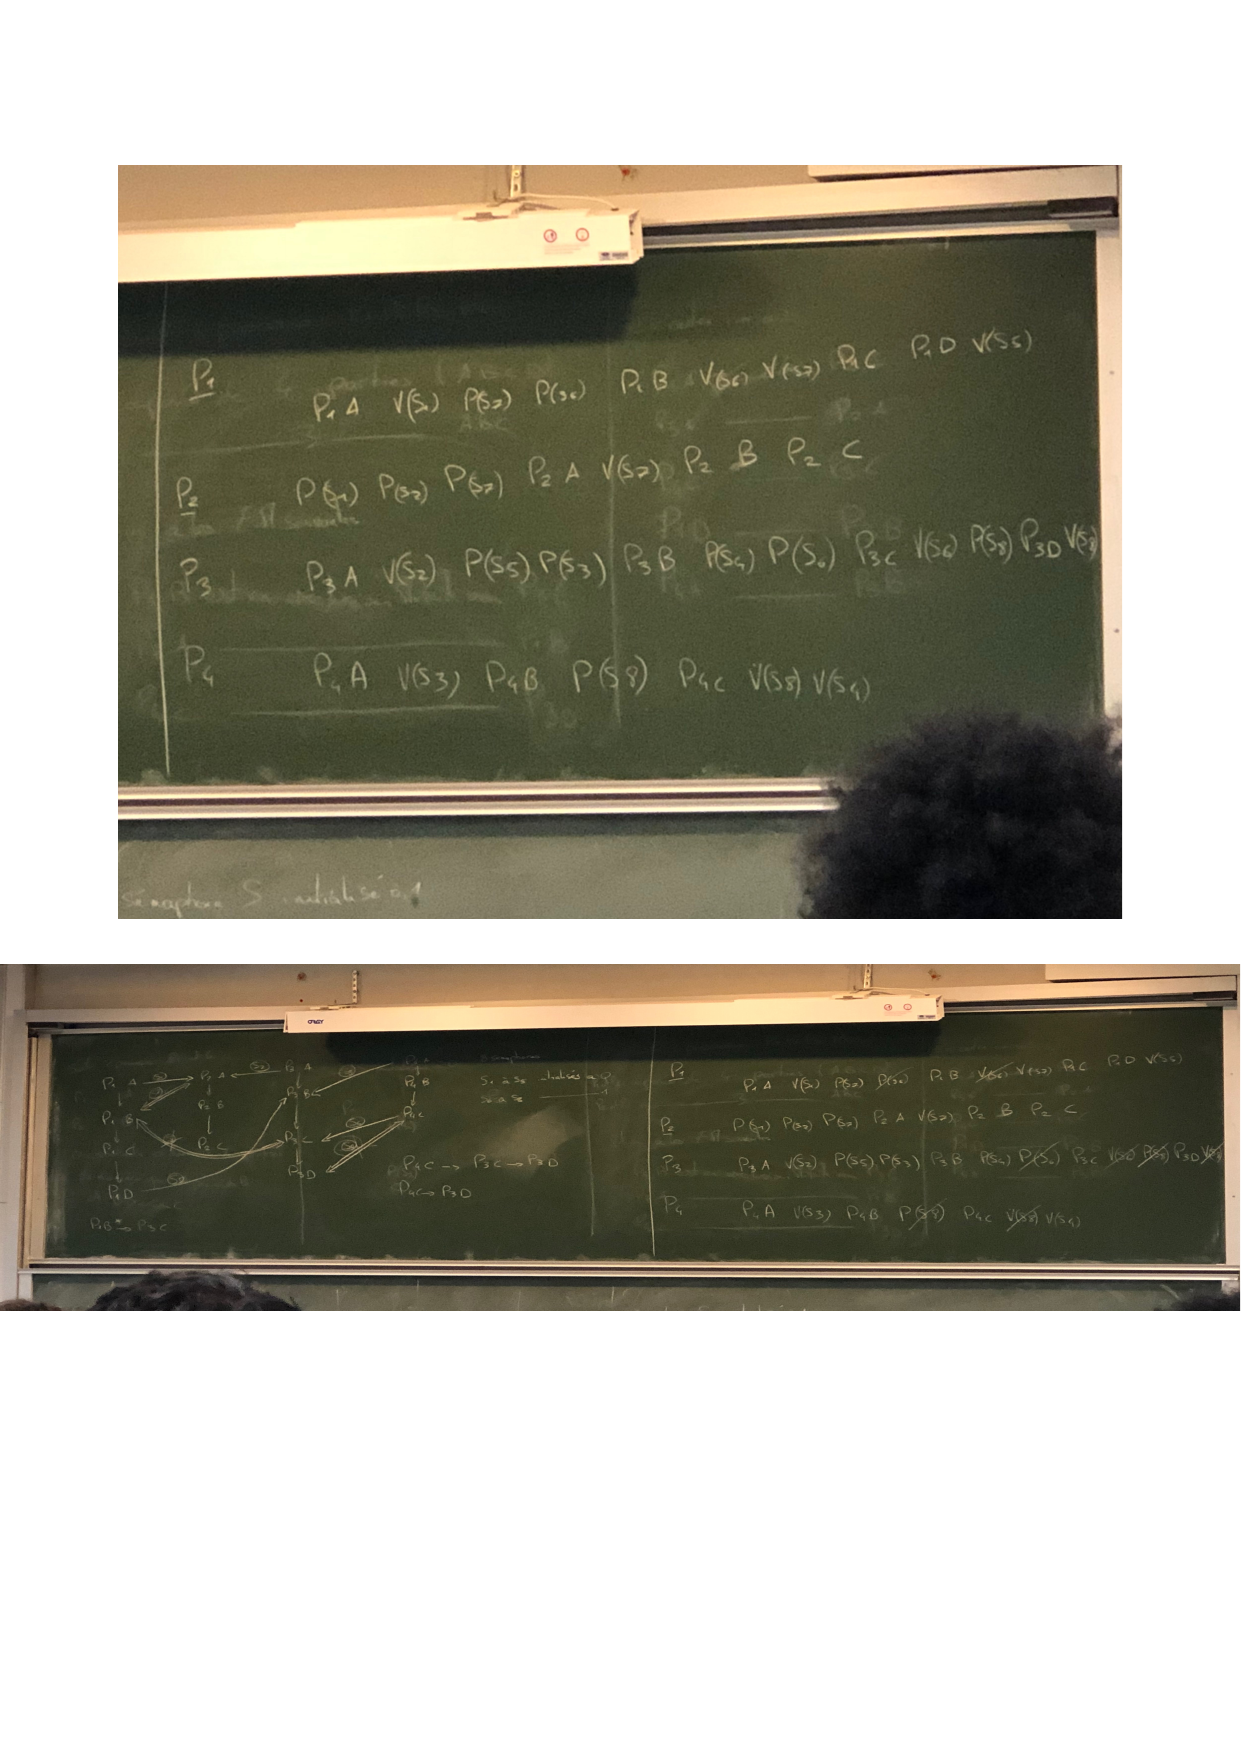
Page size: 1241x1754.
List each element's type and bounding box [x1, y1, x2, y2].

picture [118, 165, 1123, 919]
picture [0, 1111, 1241, 1280]
